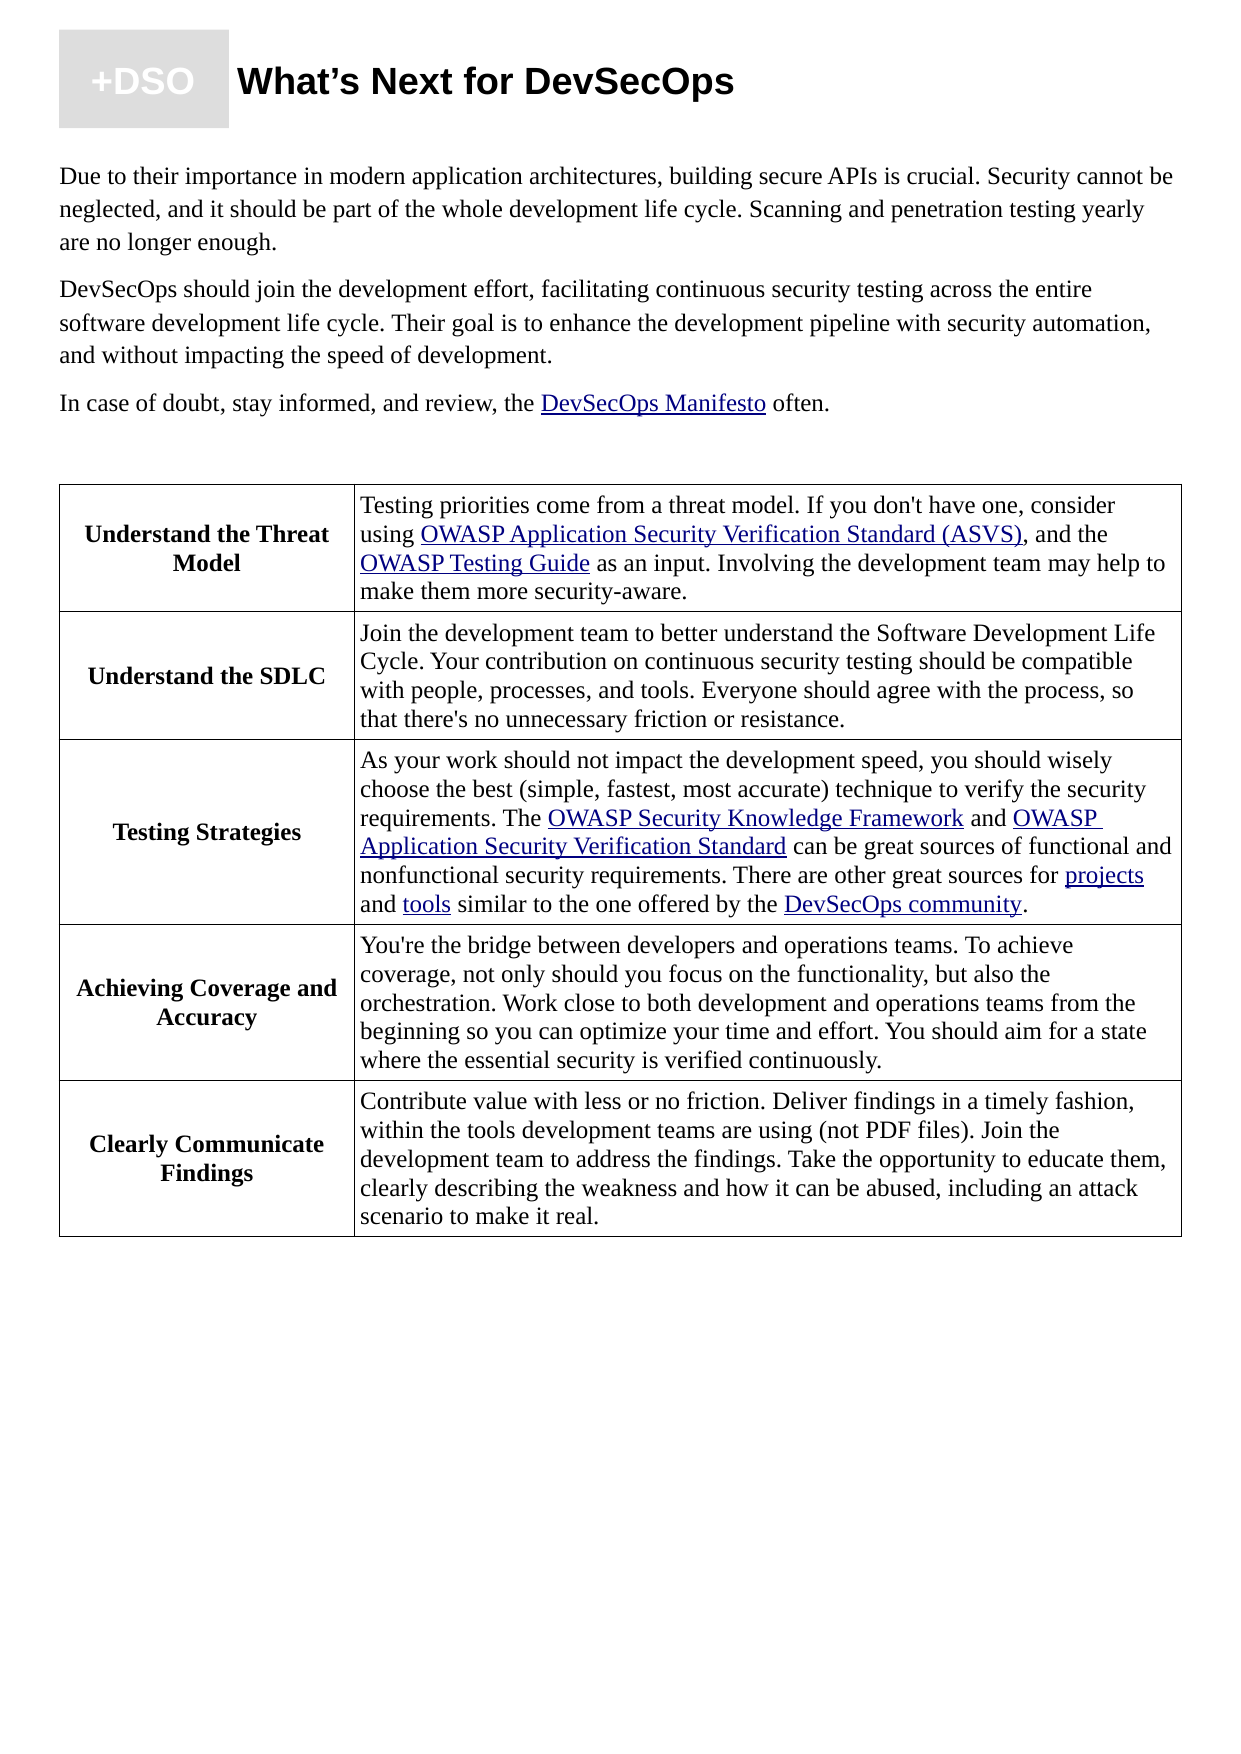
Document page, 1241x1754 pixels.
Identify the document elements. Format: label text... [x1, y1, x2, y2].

table_header Testing priorities come from a threat model. If you don't have one, consider using OWASP Application Security Verification Standard (ASVS), and the OWASP Testing Guide as an input. Involving the development team may help to make them more security-aware. [355, 485, 1181, 611]
text DevSecOps should join the development effort, facilitating continuous security testing across the entire software development life cycle. Their goal is to enhance the development pipeline with security automation, and without impacting the speed of development. [59, 274, 1181, 369]
table_cell Testing Strategies [60, 740, 354, 923]
text Due to their importance in modern application architectures, building secure APIs is crucial. Security cannot be neglected, and it should be part of the whole development life cycle. Scanning and penetration testing yearly are no longer enough. [59, 161, 1181, 256]
table_cell As your work should not impact the development speed, you should wisely choose the best (simple, fastest, most accurate) technique to verify the security requirements. The OWASP Security Knowledge Framework and OWASP Application Security Verification Standard can be great sources of functional and nonfunctional security requirements. There are other great sources for projects and tools similar to the one offered by the DevSecOps community. [355, 740, 1181, 923]
text In case of doubt, stay informed, and review, the DevSecOps Manifesto often. [59, 388, 1181, 417]
table_cell You're the bridge between developers and operations teams. To achieve coverage, not only should you focus on the functionality, but also the orchestration. Work close to both development and operations teams from the beginning so you can optimize your time and effort. You should aim for a state where the essential security is verified continuously. [355, 925, 1181, 1080]
table_cell Contribute value with less or no friction. Deliver findings in a timely fashion, within the tools development teams are using (not PDF files). Join the development team to address the findings. Take the opportunity to educate them, clearly describing the weakness and how it can be abused, including an attack scenario to make it real. [355, 1081, 1181, 1236]
table_cell Join the development team to better understand the Software Development Life Cycle. Your contribution on continuous security testing should be compatible with people, processes, and tools. Everyone should agree with the process, so that there's no unnecessary friction or resistance. [355, 612, 1181, 738]
table_cell Understand the SDLC [60, 612, 354, 738]
table_cell Achieving Coverage and Accuracy [60, 925, 354, 1080]
table_cell Clearly Communicate Findings [60, 1081, 354, 1236]
table_header Understand the Threat Model [60, 485, 354, 611]
